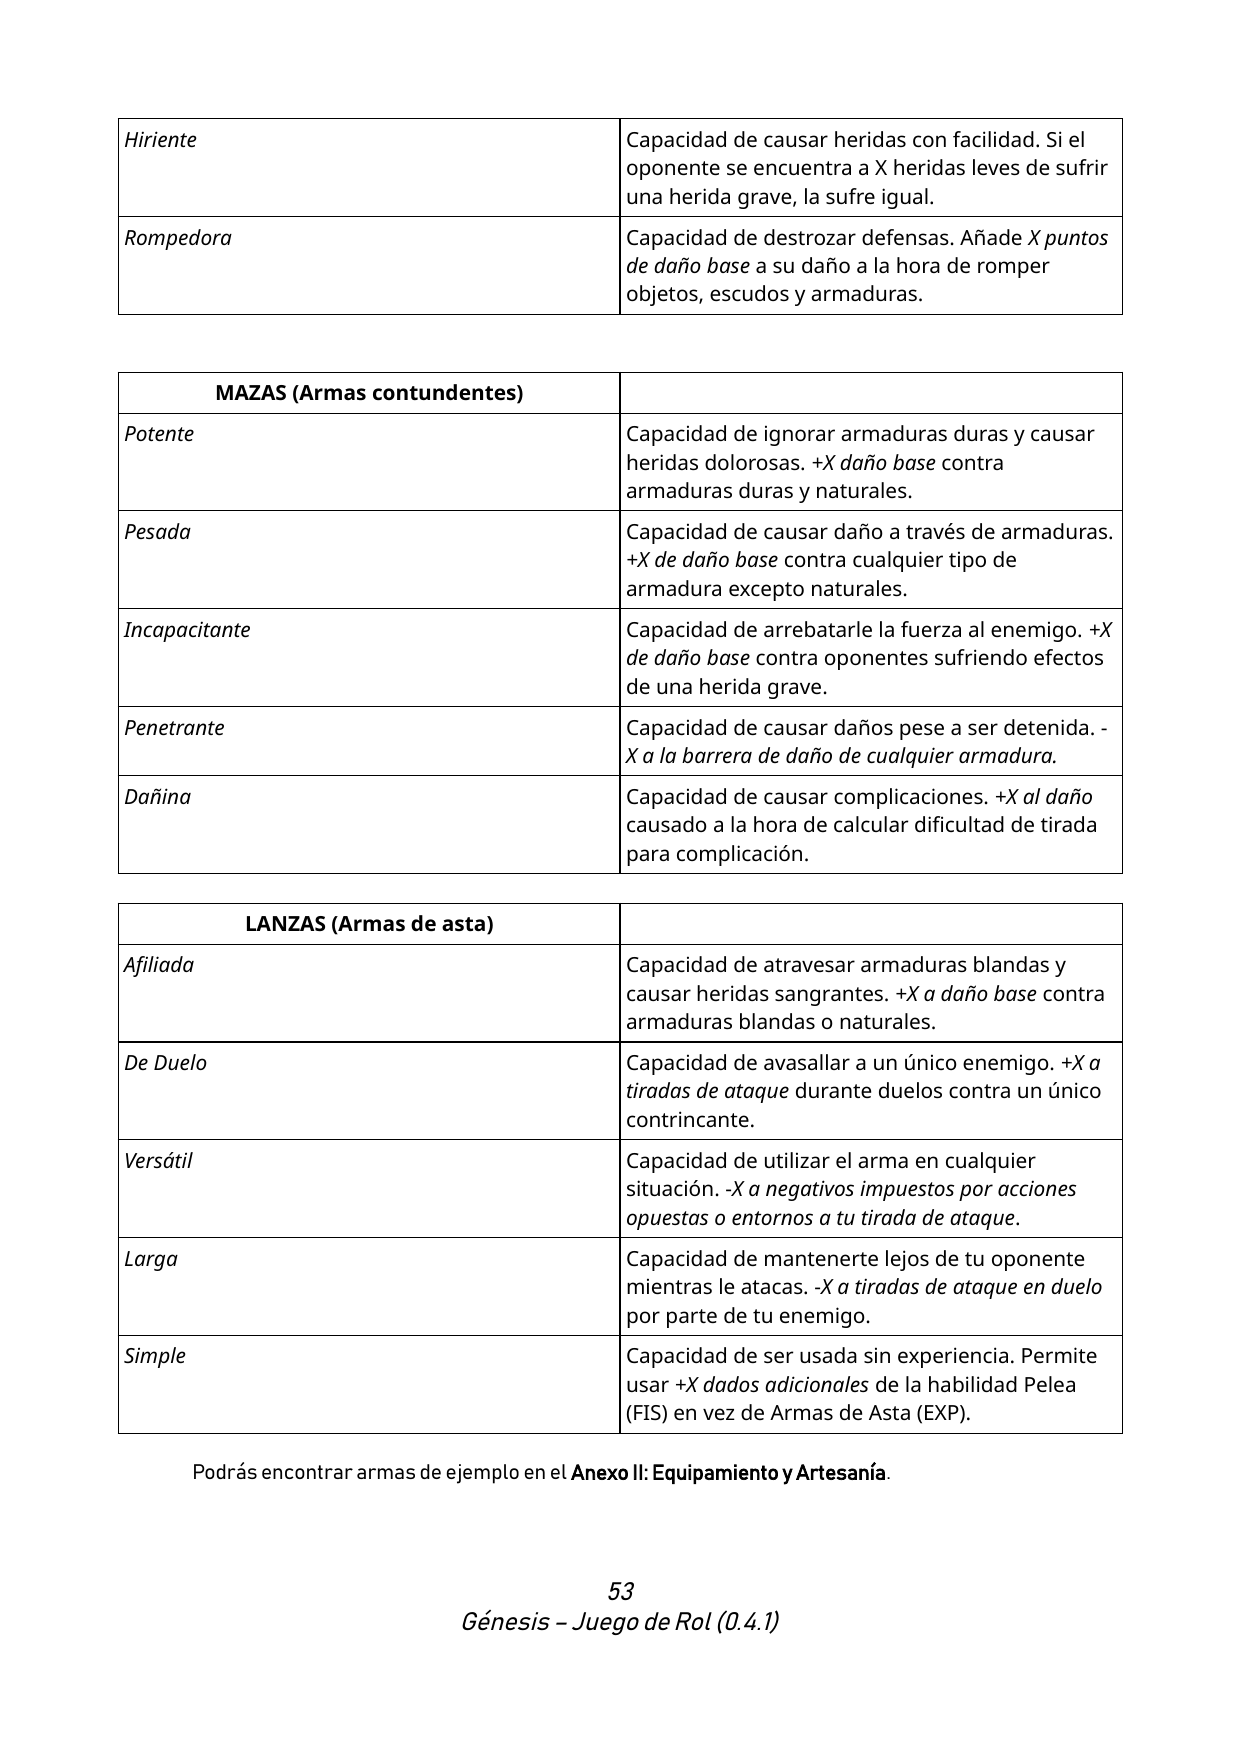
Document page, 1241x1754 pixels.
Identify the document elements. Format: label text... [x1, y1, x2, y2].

table_cell Versátil [119, 1140, 619, 1237]
table_cell Capacidad de causar daño a través de armaduras. +X de daño base contra cualquier tipo de armadura excepto naturales. [621, 511, 1122, 608]
table_header MAZAS (Armas contundentes) [119, 373, 619, 413]
table_cell Larga [119, 1238, 619, 1335]
table_cell De Duelo [119, 1043, 619, 1139]
table_cell Pesada [119, 511, 619, 608]
table_cell Capacidad de destrozar defensas. Añade X puntos de daño base a su daño a la hora de romper objetos, escudos y armaduras. [621, 217, 1122, 314]
table_header LANZAS (Armas de asta) [119, 904, 619, 944]
table_cell Capacidad de arrebatarle la fuerza al enemigo. +X de daño base contra oponentes sufriendo efectos de una herida grave. [621, 609, 1122, 706]
table_cell Penetrante [119, 707, 619, 775]
table_cell Capacidad de causar daños pese a ser detenida. -X a la barrera de daño de cualquier armadura. [621, 707, 1122, 775]
text Podrás encontrar armas de ejemplo en el Anexo II: Equipamiento y Artesanía. [118, 1459, 1122, 1484]
table_cell Capacidad de mantenerte lejos de tu oponente mientras le atacas. -X a tiradas de ataque en duelo por parte de tu enemigo. [621, 1238, 1122, 1335]
table_cell Capacidad de utilizar el arma en cualquier situación. -X a negativos impuestos por acciones opuestas o entornos a tu tirada de ataque. [621, 1140, 1122, 1237]
table_cell Capacidad de avasallar a un único enemigo. +X a tiradas de ataque durante duelos contra un único contrincante. [621, 1043, 1122, 1139]
table_cell Capacidad de atravesar armaduras blandas y causar heridas sangrantes. +X a daño base contra armaduras blandas o naturales. [621, 945, 1122, 1041]
table_header [621, 373, 1122, 413]
table_cell Potente [119, 414, 619, 510]
table_header [621, 904, 1122, 944]
table_cell Incapacitante [119, 609, 619, 706]
table_cell Simple [119, 1336, 619, 1433]
table_cell Capacidad de ser usada sin experiencia. Permite usar +X dados adicionales de la habilidad Pelea (FIS) en vez de Armas de Asta (EXP). [621, 1336, 1122, 1433]
table_cell Afiliada [119, 945, 619, 1041]
table_cell Capacidad de ignorar armaduras duras y causar heridas dolorosas. +X daño base contra armaduras duras y naturales. [621, 414, 1122, 510]
table_cell Rompedora [119, 217, 619, 314]
table_cell Hiriente [119, 119, 619, 216]
table_cell Dañina [119, 776, 619, 873]
table_cell Capacidad de causar complicaciones. +X al daño causado a la hora de calcular dificultad de tirada para complicación. [621, 776, 1122, 873]
table_cell Capacidad de causar heridas con facilidad. Si el oponente se encuentra a X heridas leves de sufrir una herida grave, la sufre igual. [621, 119, 1122, 216]
